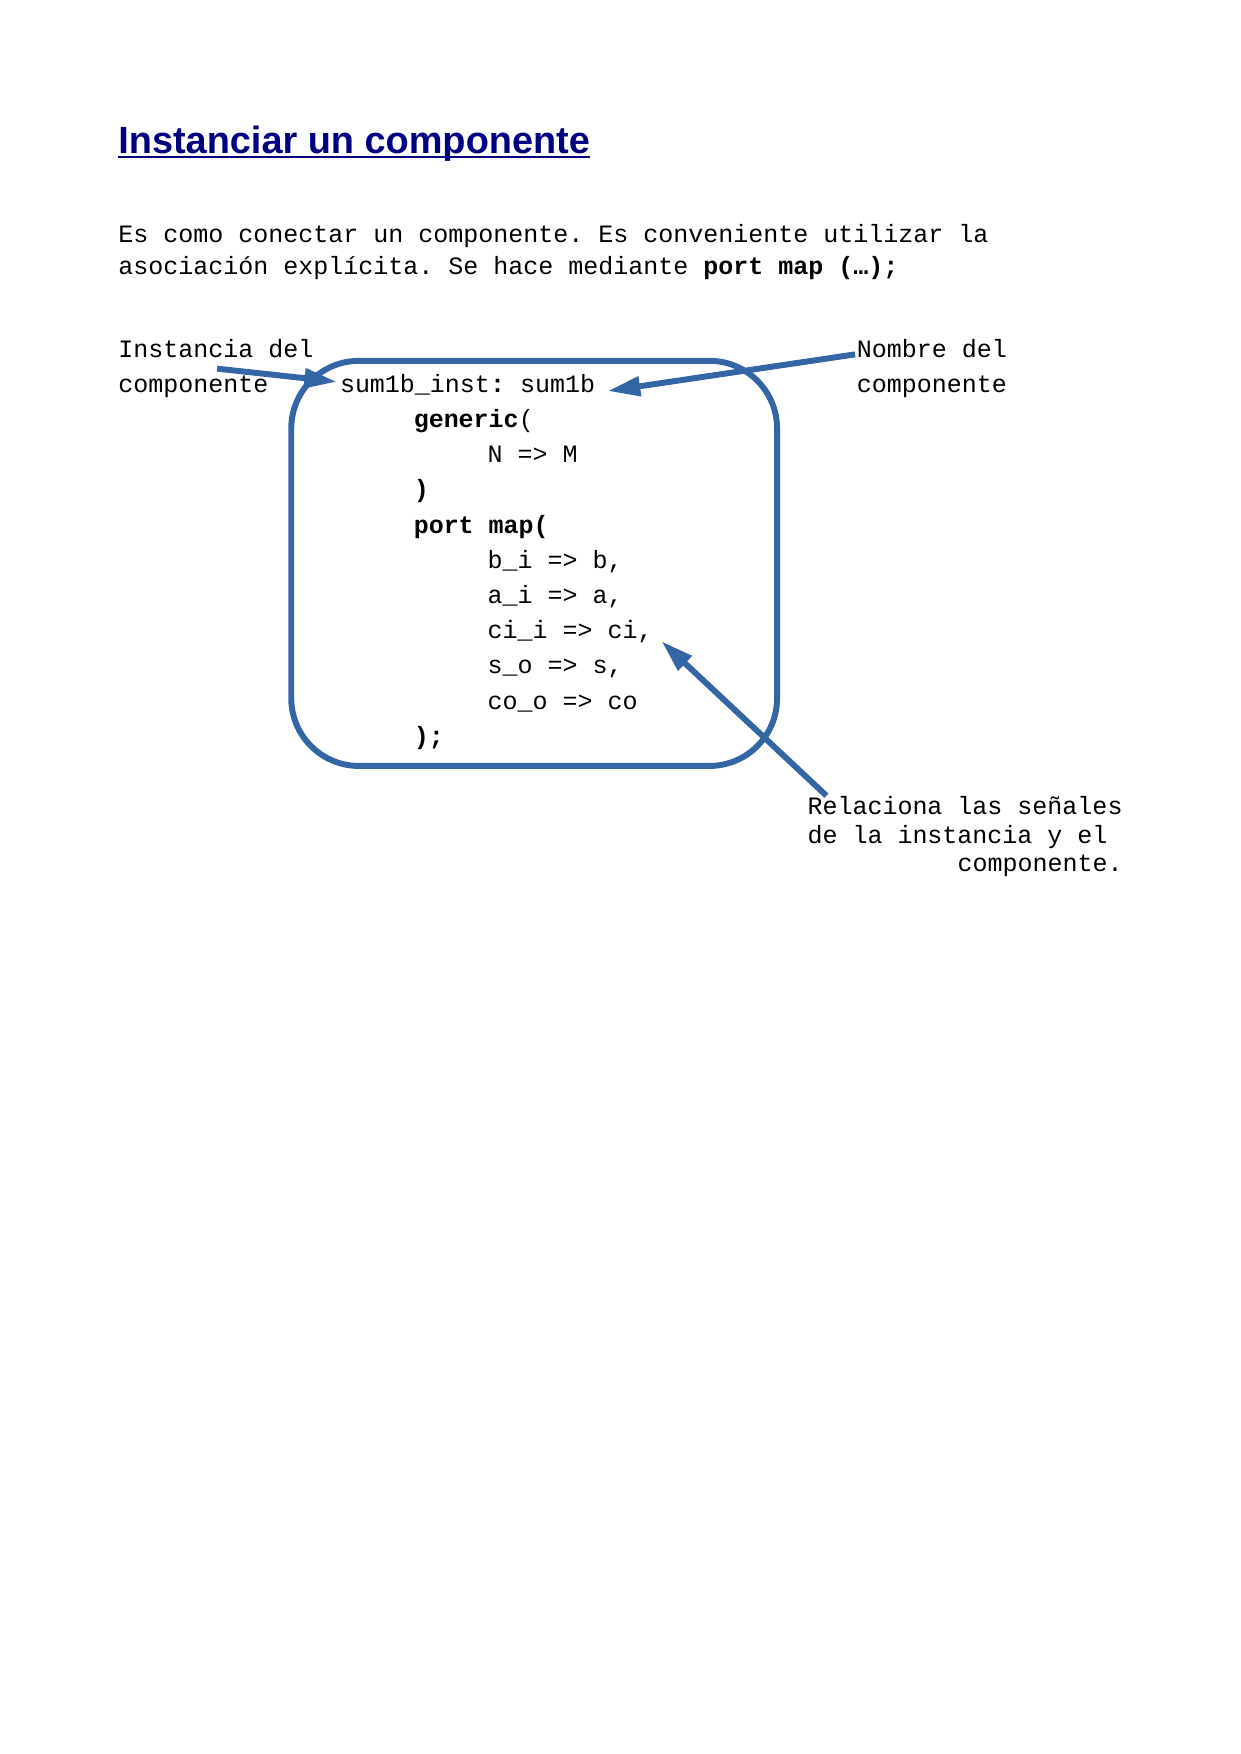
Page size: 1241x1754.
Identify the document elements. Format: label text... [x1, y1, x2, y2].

text [755, 723, 768, 732]
text [781, 618, 1122, 646]
text [781, 477, 1122, 505]
text Es como conectar un componente. Es conveniente utilizar la asociación explícita. Se hace mediante port map (…); [118, 221, 1122, 282]
text [778, 688, 1122, 717]
text Instancia del Nombre del [118, 336, 1122, 364]
text [781, 653, 1122, 681]
text ) [413, 477, 774, 505]
text port map( [413, 512, 774, 541]
text ); [413, 723, 759, 752]
text co_o => co [487, 688, 736, 717]
text [781, 583, 1122, 611]
text Relaciona las señales de la instancia y el [118, 794, 1122, 851]
text componente [755, 371, 1122, 400]
text N => M [487, 442, 774, 470]
text [770, 723, 1122, 752]
text [717, 688, 774, 717]
text componente [118, 371, 304, 400]
text b_i => b, [487, 547, 774, 576]
subtitle Instanciar un componente [118, 118, 1122, 162]
text [778, 407, 1122, 435]
text [688, 653, 774, 681]
text ci_i => ci, [487, 618, 774, 646]
text [757, 744, 774, 752]
text a_i => a, [487, 583, 774, 611]
text sum1b_inst: sum1b [302, 371, 767, 400]
text [781, 547, 1122, 576]
text s_o => s, [487, 653, 698, 681]
text [781, 442, 1122, 470]
text componente. [118, 851, 1122, 879]
text [781, 512, 1122, 541]
text generic( [413, 407, 774, 435]
